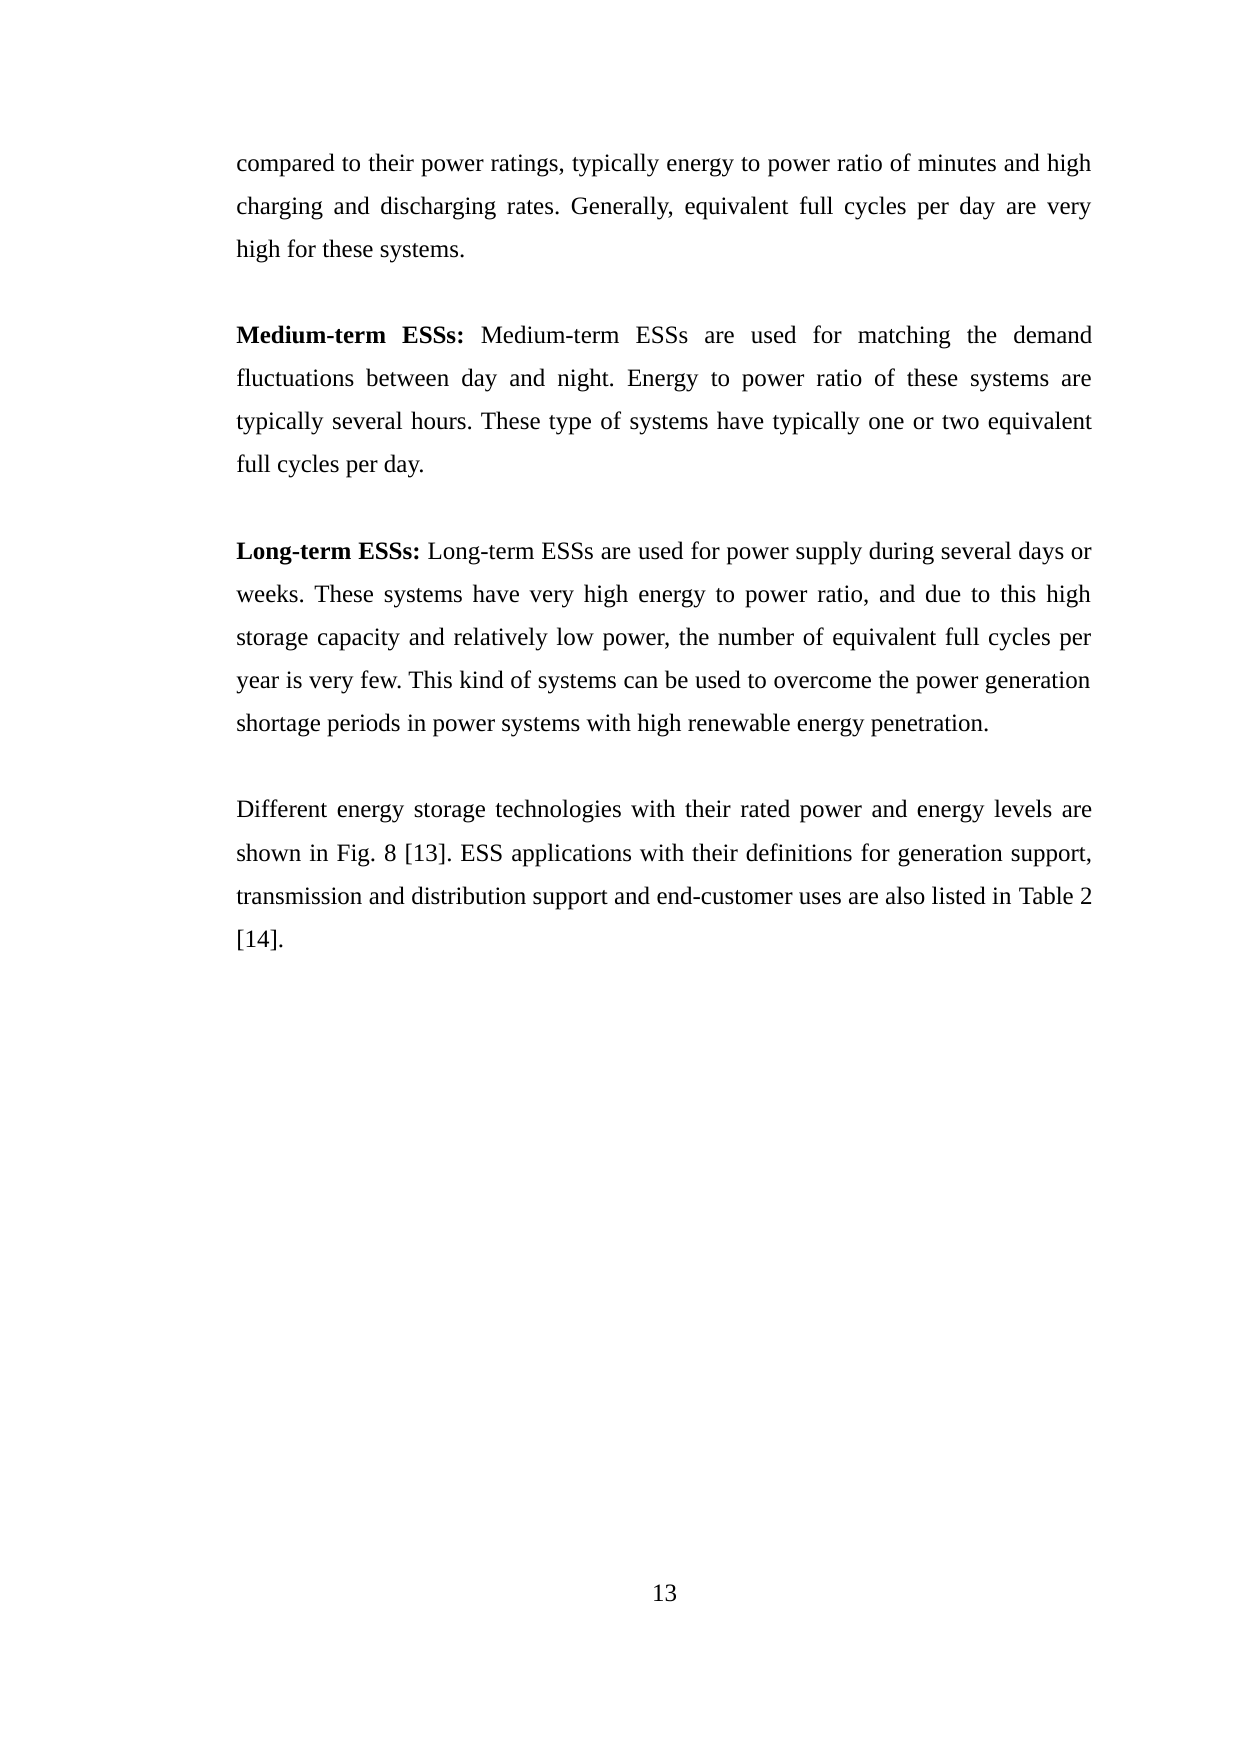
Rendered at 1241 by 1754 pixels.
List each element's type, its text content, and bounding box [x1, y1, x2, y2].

text Long-term ESSs: Long-term ESSs are used for power supply during several days or weeks. These systems have very high energy to power ratio, and due to this high storage capacity and relatively low power, the number of equivalent full cycles per year is very few. This kind of systems can be used to overcome the power generation shortage periods in power systems with high renewable energy penetration. [236, 536, 1093, 737]
text Different energy storage technologies with their rated power and energy levels are shown in Fig. 8 [13]. ESS applications with their definitions for generation support, transmission and distribution support and end-customer uses are also listed in Table 2 [14]⁠. [236, 794, 1093, 953]
text Medium-term ESSs: Medium-term ESSs are used for matching the demand fluctuations between day and night. Energy to power ratio of these systems are typically several hours. These type of systems have typically one or two equivalent full cycles per day. [236, 320, 1093, 478]
text compared to their power ratings, typically energy to power ratio of minutes and high charging and discharging rates. Generally, equivalent full cycles per day are very high for these systems. [236, 148, 1093, 263]
